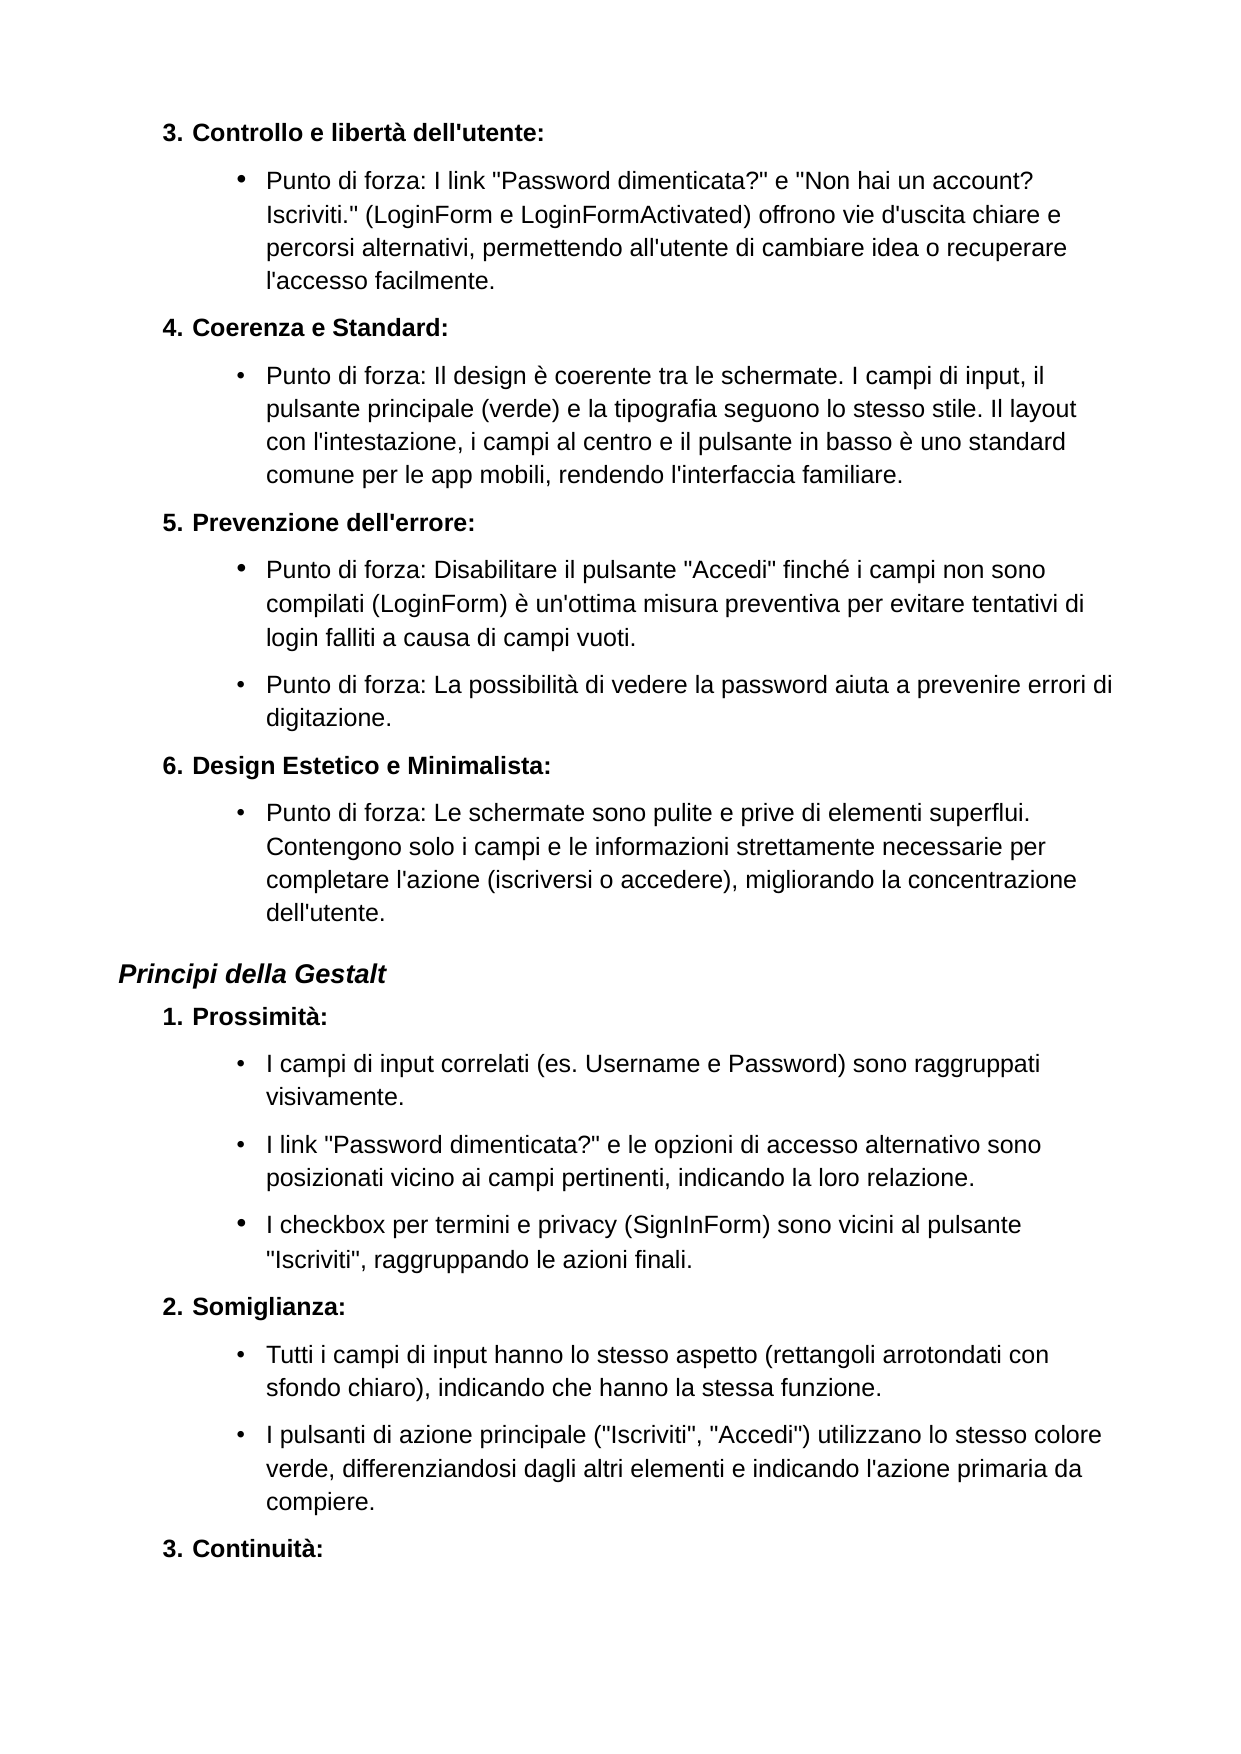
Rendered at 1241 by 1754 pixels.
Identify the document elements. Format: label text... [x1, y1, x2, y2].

list Design Estetico e Minimalista: [162, 751, 1122, 779]
list Somiglianza: [162, 1292, 1122, 1321]
list Punto di forza: La possibilità di vedere la password aiuta a prevenire errori di digitazione. [236, 670, 1122, 732]
list Coerenza e Standard: [162, 313, 1122, 342]
list I link "Password dimenticata?" e le opzioni di accesso alternativo sono posizionati vicino ai campi pertinenti, indicando la loro relazione. [236, 1130, 1122, 1192]
list Punto di forza: Il design è coerente tra le schermate. I campi di input, il pulsante principale (verde) e la tipografia seguono lo stesso stile. Il layout con l'intestazione, i campi al centro e il pulsante in basso è uno standard comune per le app mobili, rendendo l'interfaccia familiare. [236, 361, 1122, 489]
list Prevenzione dell'errore: [162, 508, 1122, 537]
list I checkbox per termini e privacy (SignInForm) sono vicini al pulsante "Iscriviti", raggruppando le azioni finali. [236, 1211, 1122, 1273]
list Controllo e libertà dell'utente: [162, 118, 1122, 147]
list I pulsanti di azione principale ("Iscriviti", "Accedi") utilizzano lo stesso colore verde, differenziandosi dagli altri elementi e indicando l'azione primaria da compiere. [236, 1421, 1122, 1515]
list Punto di forza: Disabilitare il pulsante "Accedi" finché i campi non sono compilati (LoginForm) è un'ottima misura preventiva per evitare tentativi di login falliti a causa di campi vuoti. [236, 555, 1122, 651]
list I campi di input correlati (es. Username e Password) sono raggruppati visivamente. [236, 1049, 1122, 1111]
list Tutti i campi di input hanno lo stesso aspetto (rettangoli arrotondati con sfondo chiaro), indicando che hanno la stessa funzione. [236, 1340, 1122, 1402]
subtitle Principi della Gestalt [118, 958, 1122, 989]
list Punto di forza: I link "Password dimenticata?" e "Non hai un account? Iscriviti." (LoginForm e LoginFormActivated) offrono vie d'uscita chiare e percorsi alternativi, permettendo all'utente di cambiare idea o recuperare l'accesso facilmente. [236, 166, 1122, 294]
list Punto di forza: Le schermate sono pulite e prive di elementi superflui. Contengono solo i campi e le informazioni strettamente necessarie per completare l'azione (iscriversi o accedere), migliorando la concentrazione dell'utente. [236, 798, 1122, 926]
list Prossimità: [162, 1001, 1122, 1030]
list Continuità: [162, 1534, 1122, 1563]
